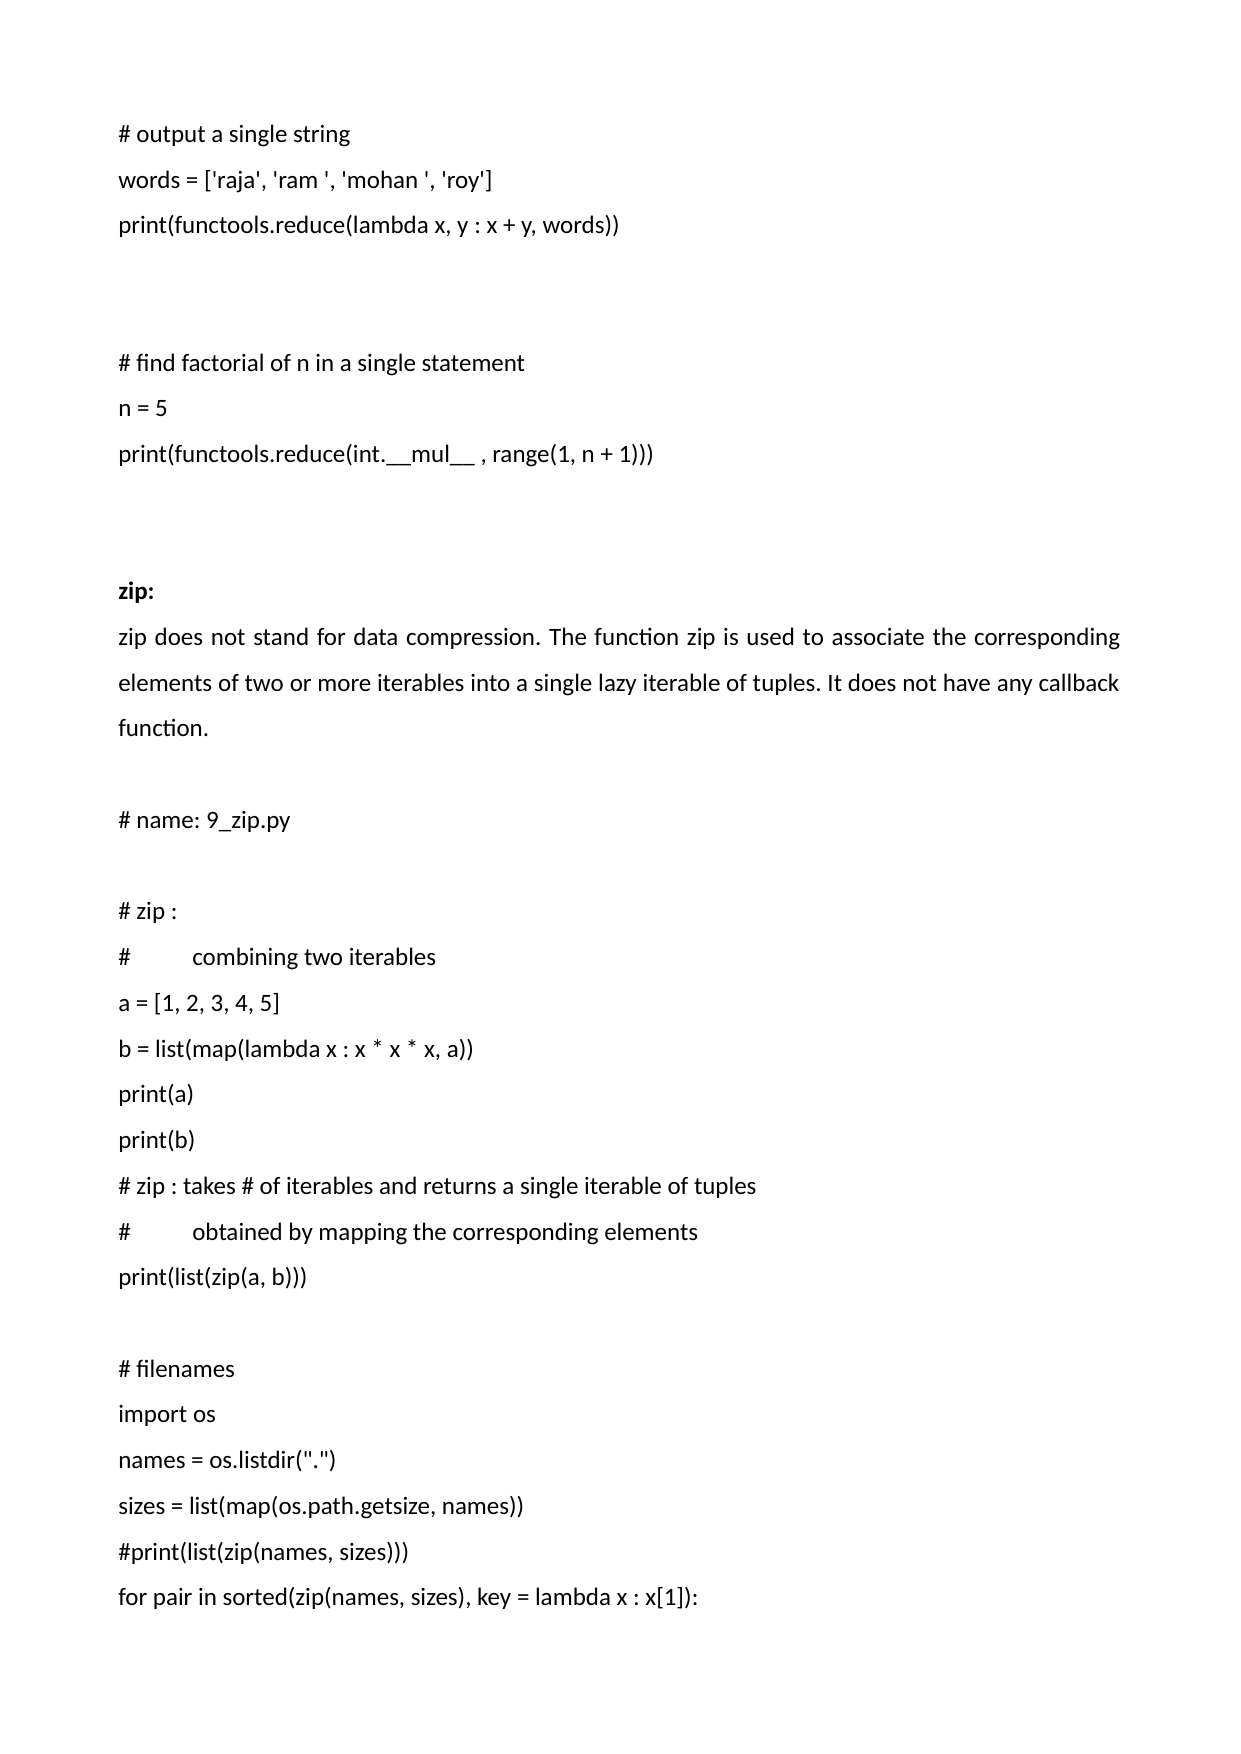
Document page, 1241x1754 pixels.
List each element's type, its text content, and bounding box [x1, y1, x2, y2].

text zip: [118, 575, 1122, 606]
text print(a) [118, 1078, 1122, 1109]
text names = os.listdir(".") [118, 1444, 1122, 1475]
text words = ['raja', 'ram ', 'mohan ', 'roy'] [118, 164, 1122, 194]
text # combining two iterables [118, 941, 1122, 972]
text for pair in sorted(zip(names, sizes), key = lambda x : x[1]): [118, 1581, 1122, 1612]
text import os [118, 1398, 1122, 1429]
text # zip : takes # of iterables and returns a single iterable of tuples [118, 1170, 1122, 1200]
text #print(list(zip(names, sizes))) [118, 1536, 1122, 1566]
text zip does not stand for data compression. The function zip is used to associate the corresponding elements of two or more iterables into a single lazy iterable of tuples. It does not have any callback function. [118, 621, 1122, 743]
text # filenames [118, 1353, 1122, 1383]
text # zip : [118, 896, 1122, 926]
text sizes = list(map(os.path.getsize, names)) [118, 1490, 1122, 1521]
text print(b) [118, 1124, 1122, 1155]
text # find factorial of n in a single statement [118, 347, 1122, 377]
text # name: 9_zip.py [118, 804, 1122, 834]
text print(list(zip(a, b))) [118, 1261, 1122, 1292]
text n = 5 [118, 392, 1122, 423]
text print(functools.reduce(lambda x, y : x + y, words)) [118, 209, 1122, 240]
text print(functools.reduce(int.__mul__ , range(1, n + 1))) [118, 438, 1122, 469]
text # obtained by mapping the corresponding elements [118, 1216, 1122, 1246]
text a = [1, 2, 3, 4, 5] [118, 987, 1122, 1017]
text # output a single string [118, 118, 1122, 149]
text b = list(map(lambda x : x * x * x, a)) [118, 1033, 1122, 1063]
